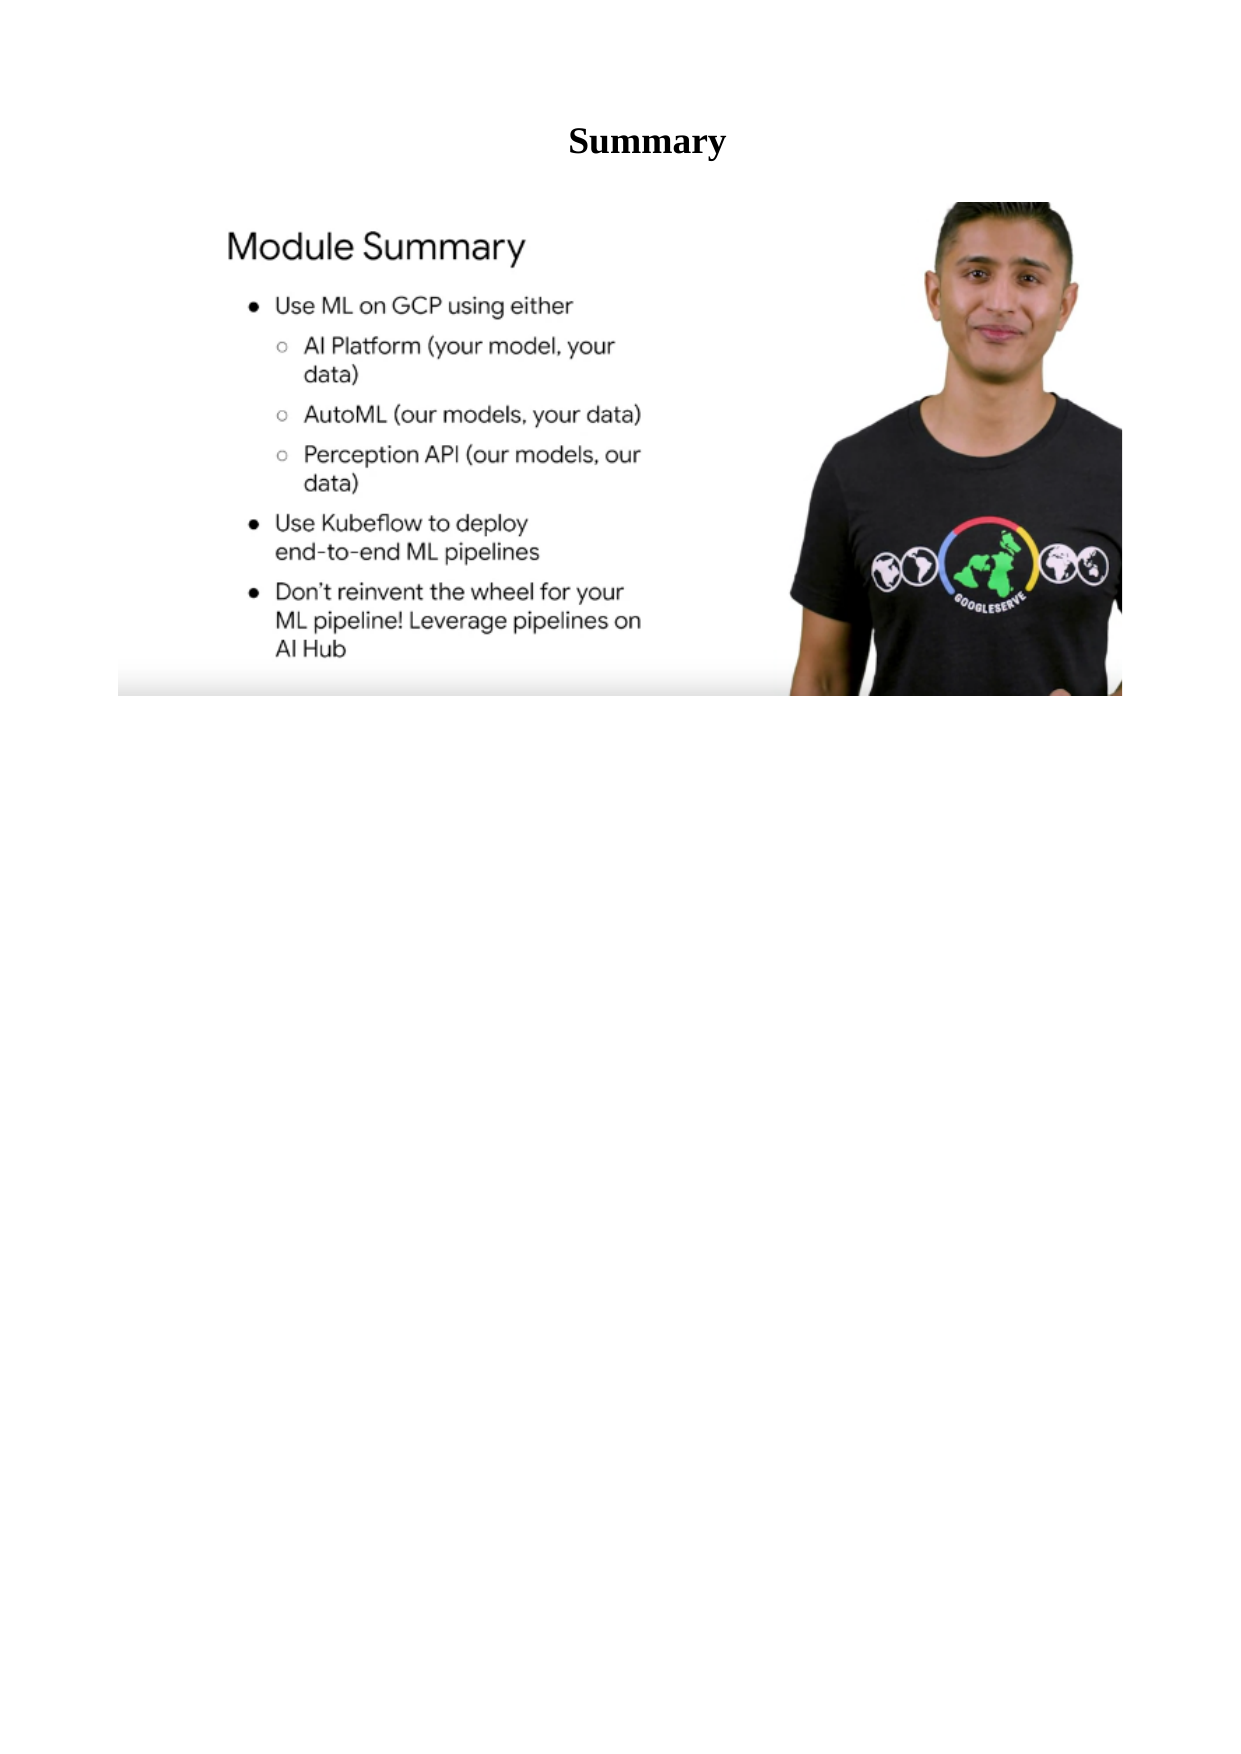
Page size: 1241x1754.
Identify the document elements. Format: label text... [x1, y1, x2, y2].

picture [118, 202, 1123, 696]
subtitle Summary [118, 118, 1122, 161]
